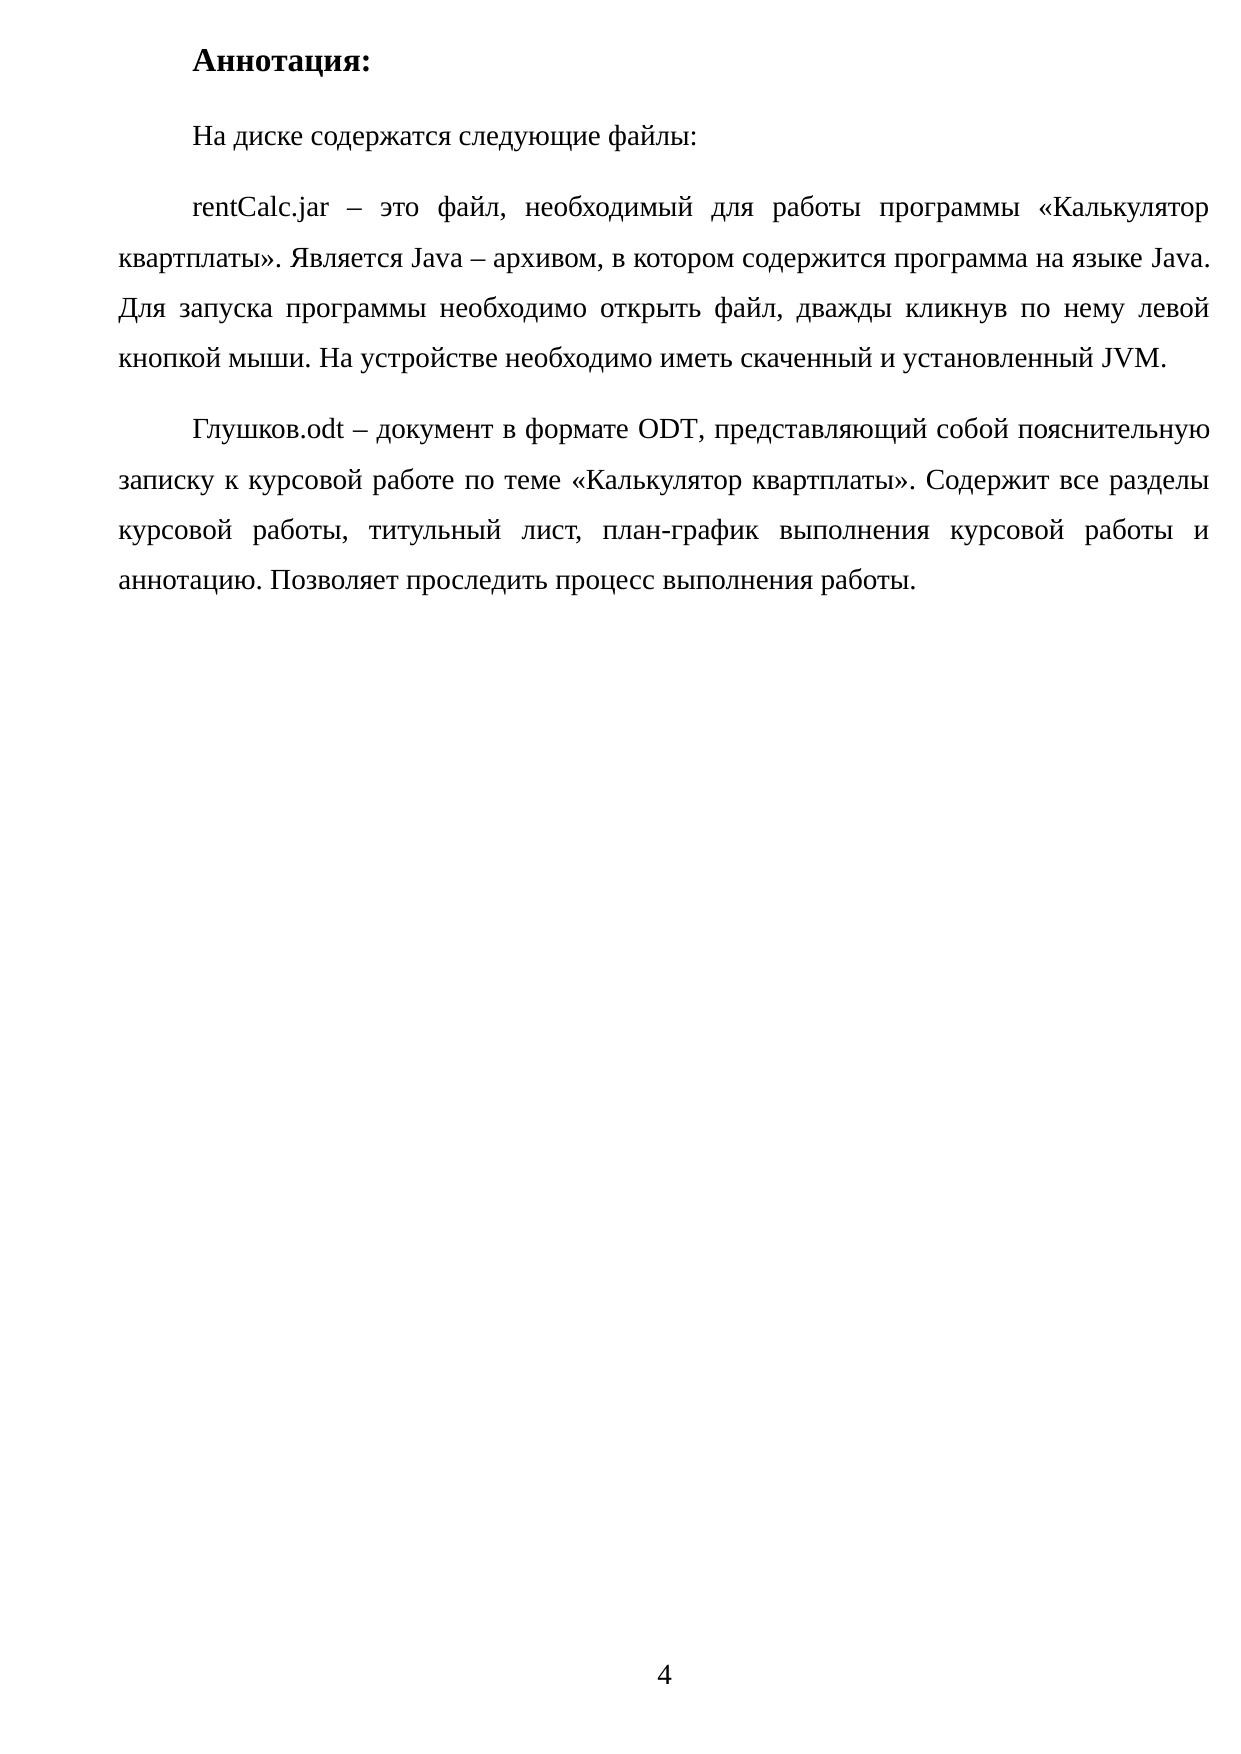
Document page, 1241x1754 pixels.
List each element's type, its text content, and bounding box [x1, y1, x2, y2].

text rentCalc.jar – это файл, необходимый для работы программы «Калькулятор квартплаты». Является Java – архивом, в котором содержится программа на языке Java. Для запуска программы необходимо открыть файл, дважды кликнув по нему левой кнопкой мыши. На устройстве необходимо иметь скаченный и установленный JVM. [118, 189, 1211, 374]
text Глушков.odt – документ в формате ODT, представляющий собой пояснительную записку к курсовой работе по теме «Калькулятор квартплаты». Содержит все разделы курсовой работы, титульный лист, план-график выполнения курсовой работы и аннотацию. Позволяет проследить процесс выполнения работы. [118, 411, 1211, 596]
subtitle Аннотация: [118, 40, 1211, 78]
text На диске содержатся следующие файлы: [118, 118, 1211, 152]
